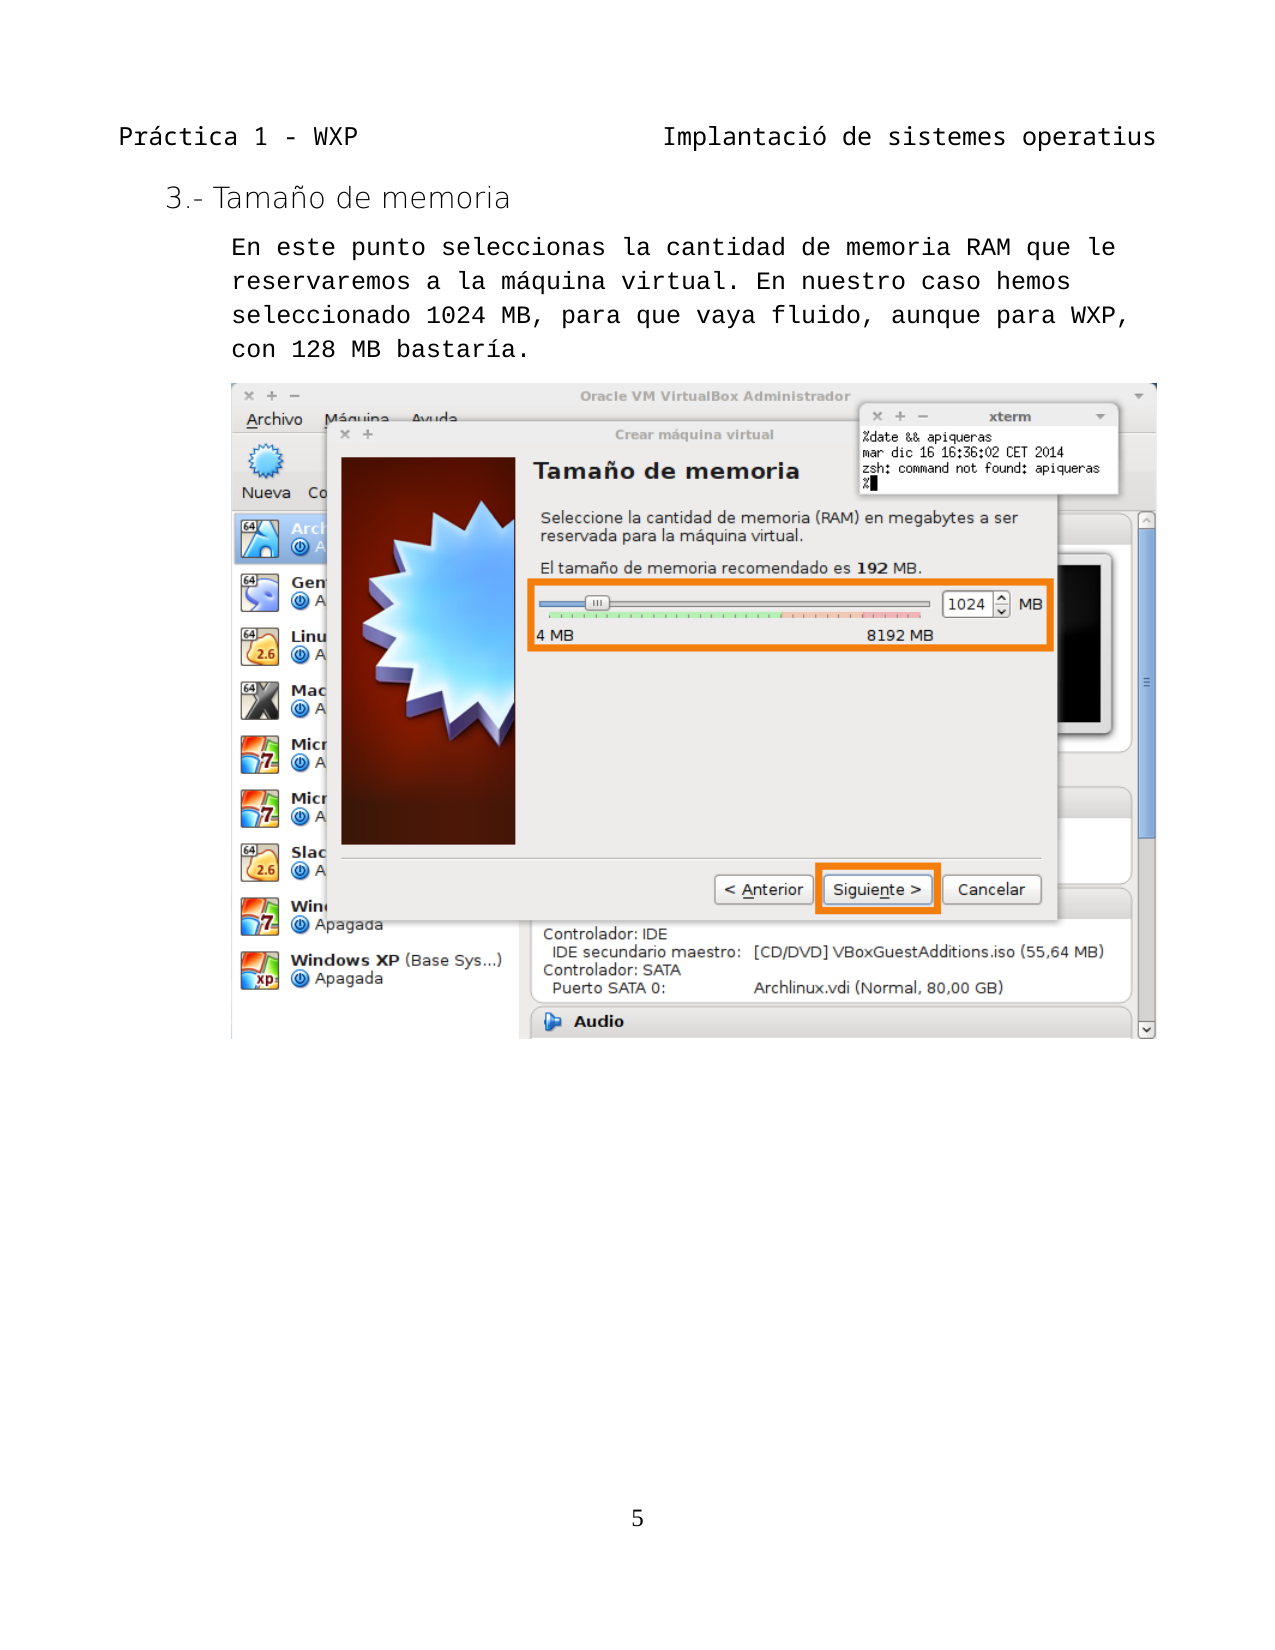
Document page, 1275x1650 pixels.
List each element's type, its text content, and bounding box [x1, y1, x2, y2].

list Tamaño de memoria [156, 182, 1157, 216]
text En este punto seleccionas la cantidad de memoria RAM que le reservaremos a la máquina virtual. En nuestro caso hemos seleccionado 1024 MB, para que vaya fluido, aunque para WXP, con 128 MB bastaría. [231, 235, 1157, 365]
picture [231, 383, 1157, 1039]
